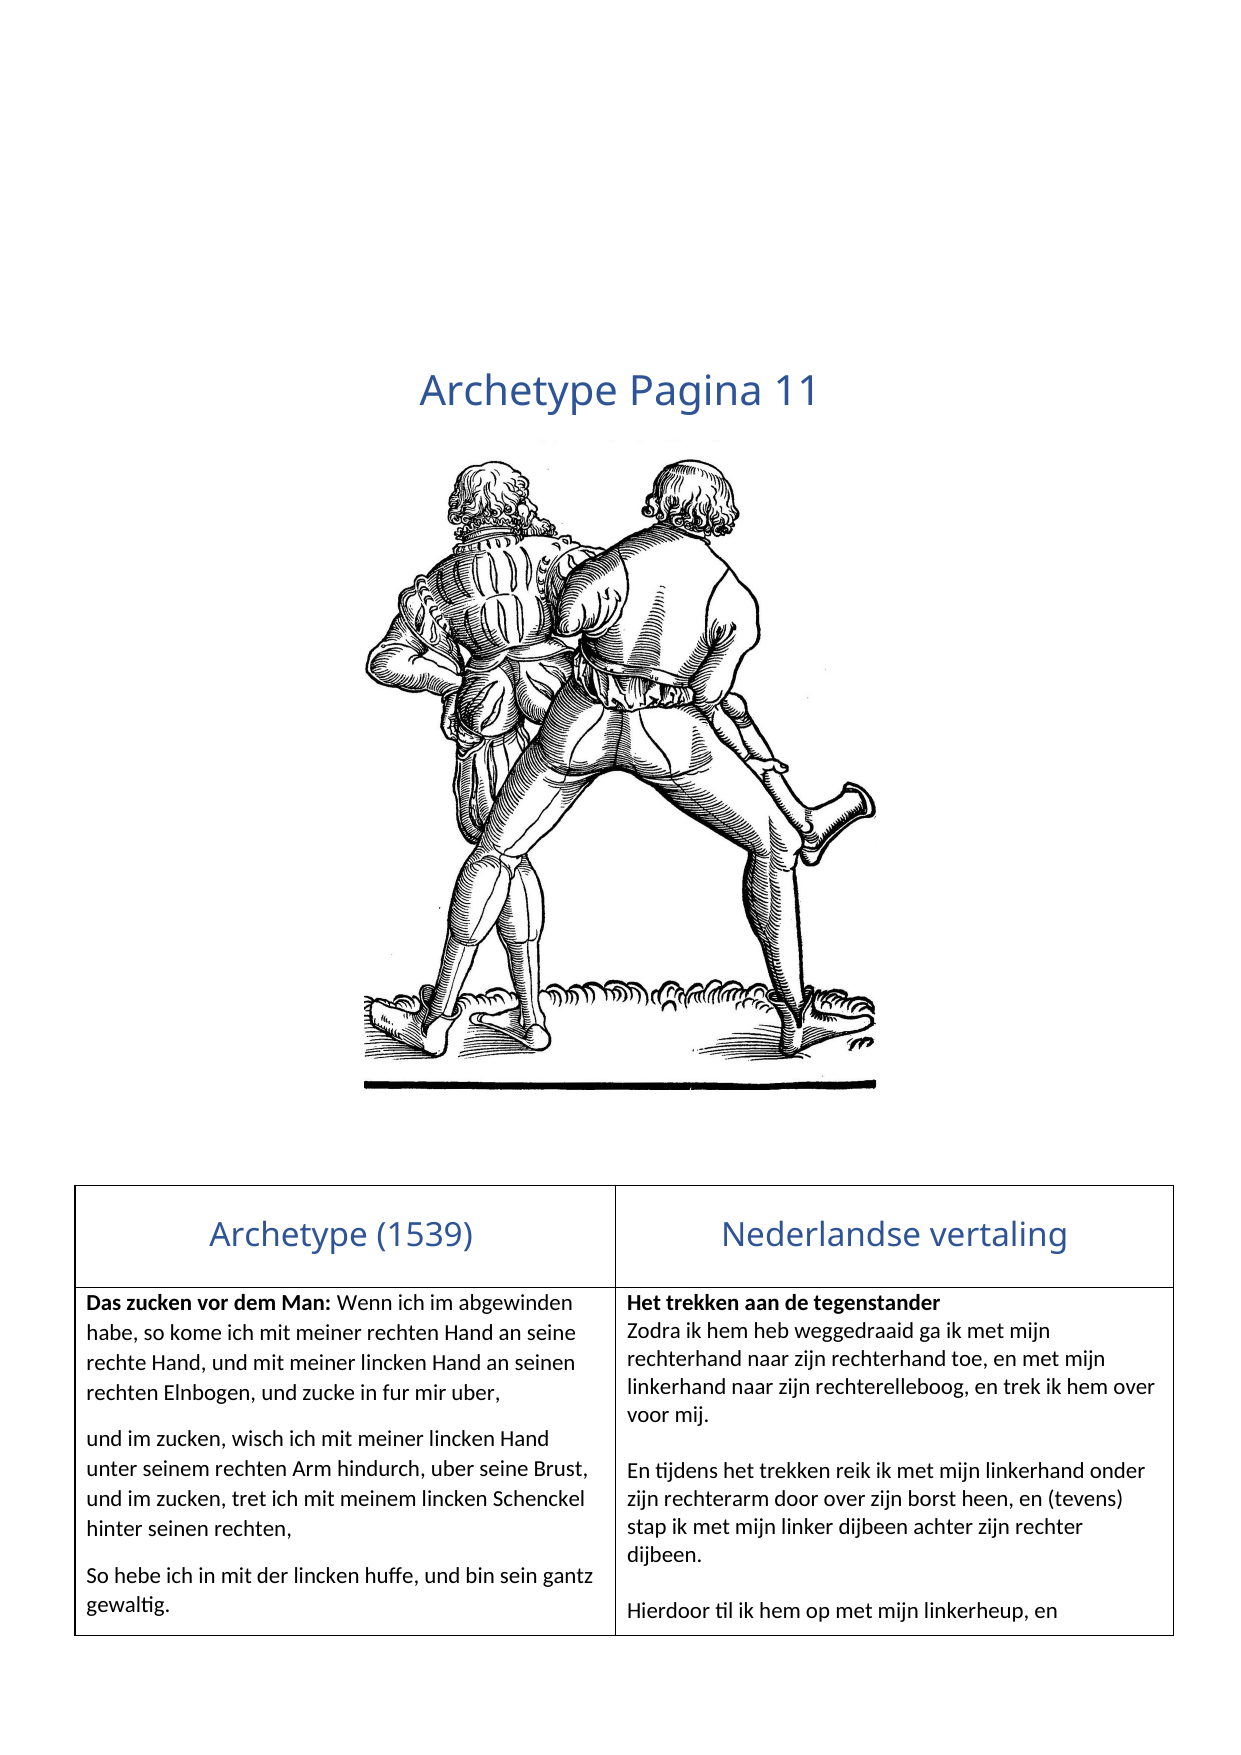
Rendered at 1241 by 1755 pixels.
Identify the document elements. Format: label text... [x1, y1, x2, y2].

table_header Archetype (1539) [76, 1186, 615, 1287]
table_cell Das zucken vor dem Man: Wenn ich im abgewinden habe, so kome ich mit meiner rechten Hand an seine rechte Hand, und mit meiner lincken Hand an seinen rechten Elnbogen, und zucke in fur mir uber, und im zucken, wisch ich mit meiner lincken Hand unter seinem rechten Arm hindurch, uber seine Brust, und im zucken, tret ich mit meinem lincken Schenckel hinter seinen rechten, So hebe ich in mit der lincken huffe, und bin sein gantz gewaltig. [76, 1288, 615, 1635]
table_header Nederlandse vertaling [616, 1186, 1173, 1287]
picture [364, 421, 877, 1090]
table_cell Het trekken aan de tegenstander Zodra ik hem heb weggedraaid ga ik met mijn rechterhand naar zijn rechterhand toe, en met mijn linkerhand naar zijn rechterelleboog, en trek ik hem over voor mij. En tijdens het trekken reik ik met mijn linkerhand onder zijn rechterarm door over zijn borst heen, en (tevens) stap ik met mijn linker dijbeen achter zijn rechter dijbeen. Hierdoor til ik hem op met mijn linkerheup, en [616, 1288, 1173, 1635]
subtitle Archetype Pagina 11 [75, 361, 1165, 418]
